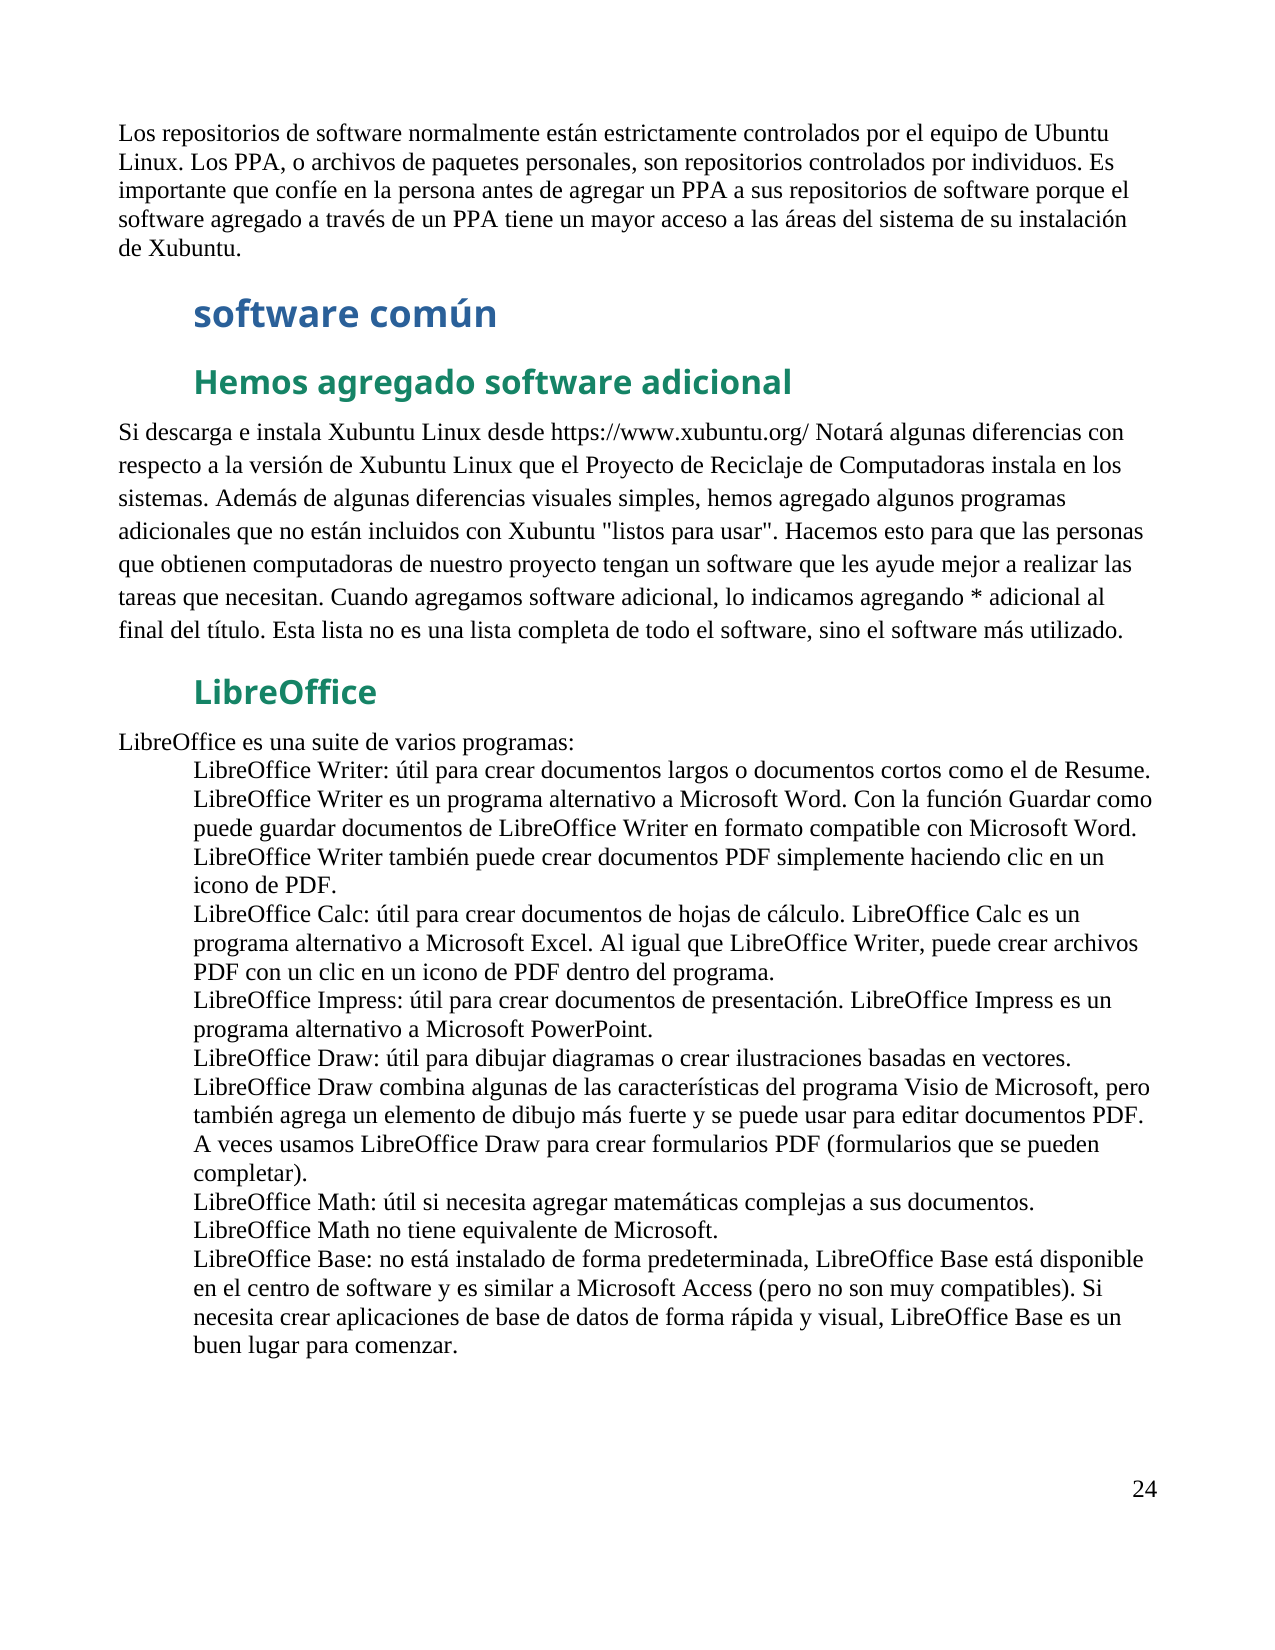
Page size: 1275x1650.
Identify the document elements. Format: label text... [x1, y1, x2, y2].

list LibreOffice Writer: útil para crear documentos largos o documentos cortos como el de Resume. LibreOffice Writer es un programa alternativo a Microsoft Word. Con la función Guardar como puede guardar documentos de LibreOffice Writer en formato compatible con Microsoft Word. LibreOffice Writer también puede crear documentos PDF simplemente haciendo clic en un icono de PDF. [156, 755, 1157, 899]
list LibreOffice Draw: útil para dibujar diagramas o crear ilustraciones basadas en vectores. LibreOffice Draw combina algunas de las características del programa Visio de Microsoft, pero también agrega un elemento de dibujo más fuerte y se puede usar para editar documentos PDF. A veces usamos LibreOffice Draw para crear formularios PDF (formularios que se pueden completar). [156, 1043, 1157, 1187]
list LibreOffice Calc: útil para crear documentos de hojas de cálculo. LibreOffice Calc es un programa alternativo a Microsoft Excel. Al igual que LibreOffice Writer, puede crear archivos PDF con un clic en un icono de PDF dentro del programa. [156, 899, 1157, 985]
list LibreOffice Math: útil si necesita agregar matemáticas complejas a sus documentos. LibreOffice Math no tiene equivalente de Microsoft. [156, 1187, 1157, 1244]
subtitle Hemos agregado software adicional [118, 359, 1157, 404]
subtitle software común [118, 287, 1157, 338]
list LibreOffice Base: no está instalado de forma predeterminada, LibreOffice Base está disponible en el centro de software y es similar a Microsoft Access (pero no son muy compatibles). Si necesita crear aplicaciones de base de datos de forma rápida y visual, LibreOffice Base es un buen lugar para comenzar. [156, 1244, 1157, 1359]
text Si descarga e instala Xubuntu Linux desde https://www.xubuntu.org/ Notará algunas diferencias con respecto a la versión de Xubuntu Linux que el Proyecto de Reciclaje de Computadoras instala en los sistemas. Además de algunas diferencias visuales simples, hemos agregado algunos programas adicionales que no están incluidos con Xubuntu "listos para usar". Hacemos esto para que las personas que obtienen computadoras de nuestro proyecto tengan un software que les ayude mejor a realizar las tareas que necesitan. Cuando agregamos software adicional, lo indicamos agregando * adicional al final del título. Esta lista no es una lista completa de todo el software, sino el software más utilizado. [118, 417, 1157, 643]
text LibreOffice es una suite de varios programas: [118, 727, 1157, 755]
text Los repositorios de software normalmente están estrictamente controlados por el equipo de Ubuntu Linux. Los PPA, o archivos de paquetes personales, son repositorios controlados por individuos. Es importante que confíe en la persona antes de agregar un PPA a sus repositorios de software porque el software agregado a través de un PPA tiene un mayor acceso a las áreas del sistema de su instalación de Xubuntu. [118, 118, 1157, 262]
list LibreOffice Impress: útil para crear documentos de presentación. LibreOffice Impress es un programa alternativo a Microsoft PowerPoint. [156, 985, 1157, 1043]
subtitle LibreOffice [118, 669, 1157, 714]
